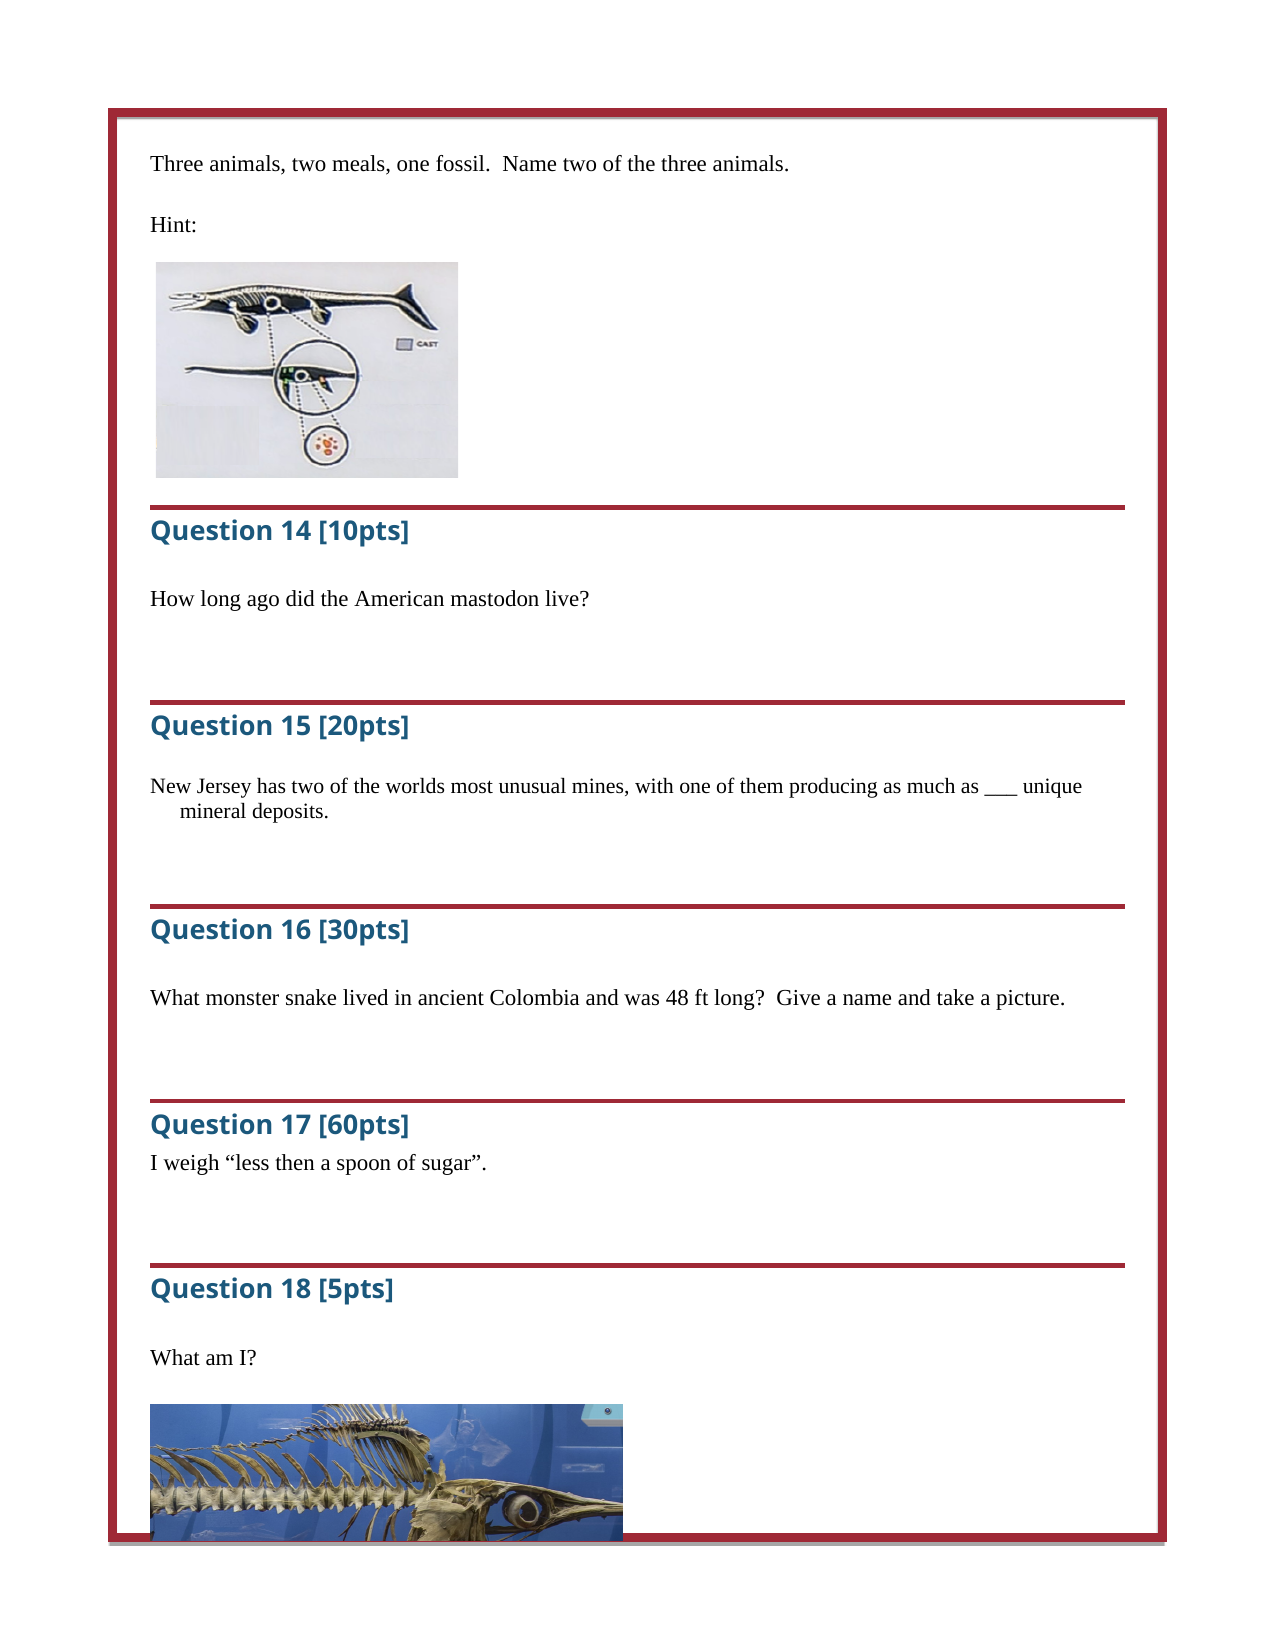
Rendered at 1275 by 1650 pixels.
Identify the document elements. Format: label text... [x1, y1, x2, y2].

text Hint: [150, 211, 1125, 237]
list New Jersey has two of the worlds most unusual mines, with one of them producing as much as ___ unique mineral deposits. [150, 773, 1125, 823]
subtitle Question 14 [10pts] [150, 510, 1125, 548]
text How long ago did the American mastodon live? [150, 585, 1125, 612]
text What am I? [150, 1343, 1125, 1370]
subtitle Question 15 [20pts] [150, 705, 1125, 743]
subtitle Question 18 [5pts] [150, 1268, 1125, 1307]
text I weigh “less then a spoon of sugar”. [150, 1149, 1125, 1175]
subtitle Question 17 [60pts] [150, 1103, 1125, 1142]
subtitle Question 16 [30pts] [150, 909, 1125, 947]
text Three animals, two meals, one fossil. Name two of the three animals. [150, 150, 1125, 176]
text What monster snake lived in ancient Colombia and was 48 ft long? Give a name and take a picture. [150, 984, 1125, 1011]
